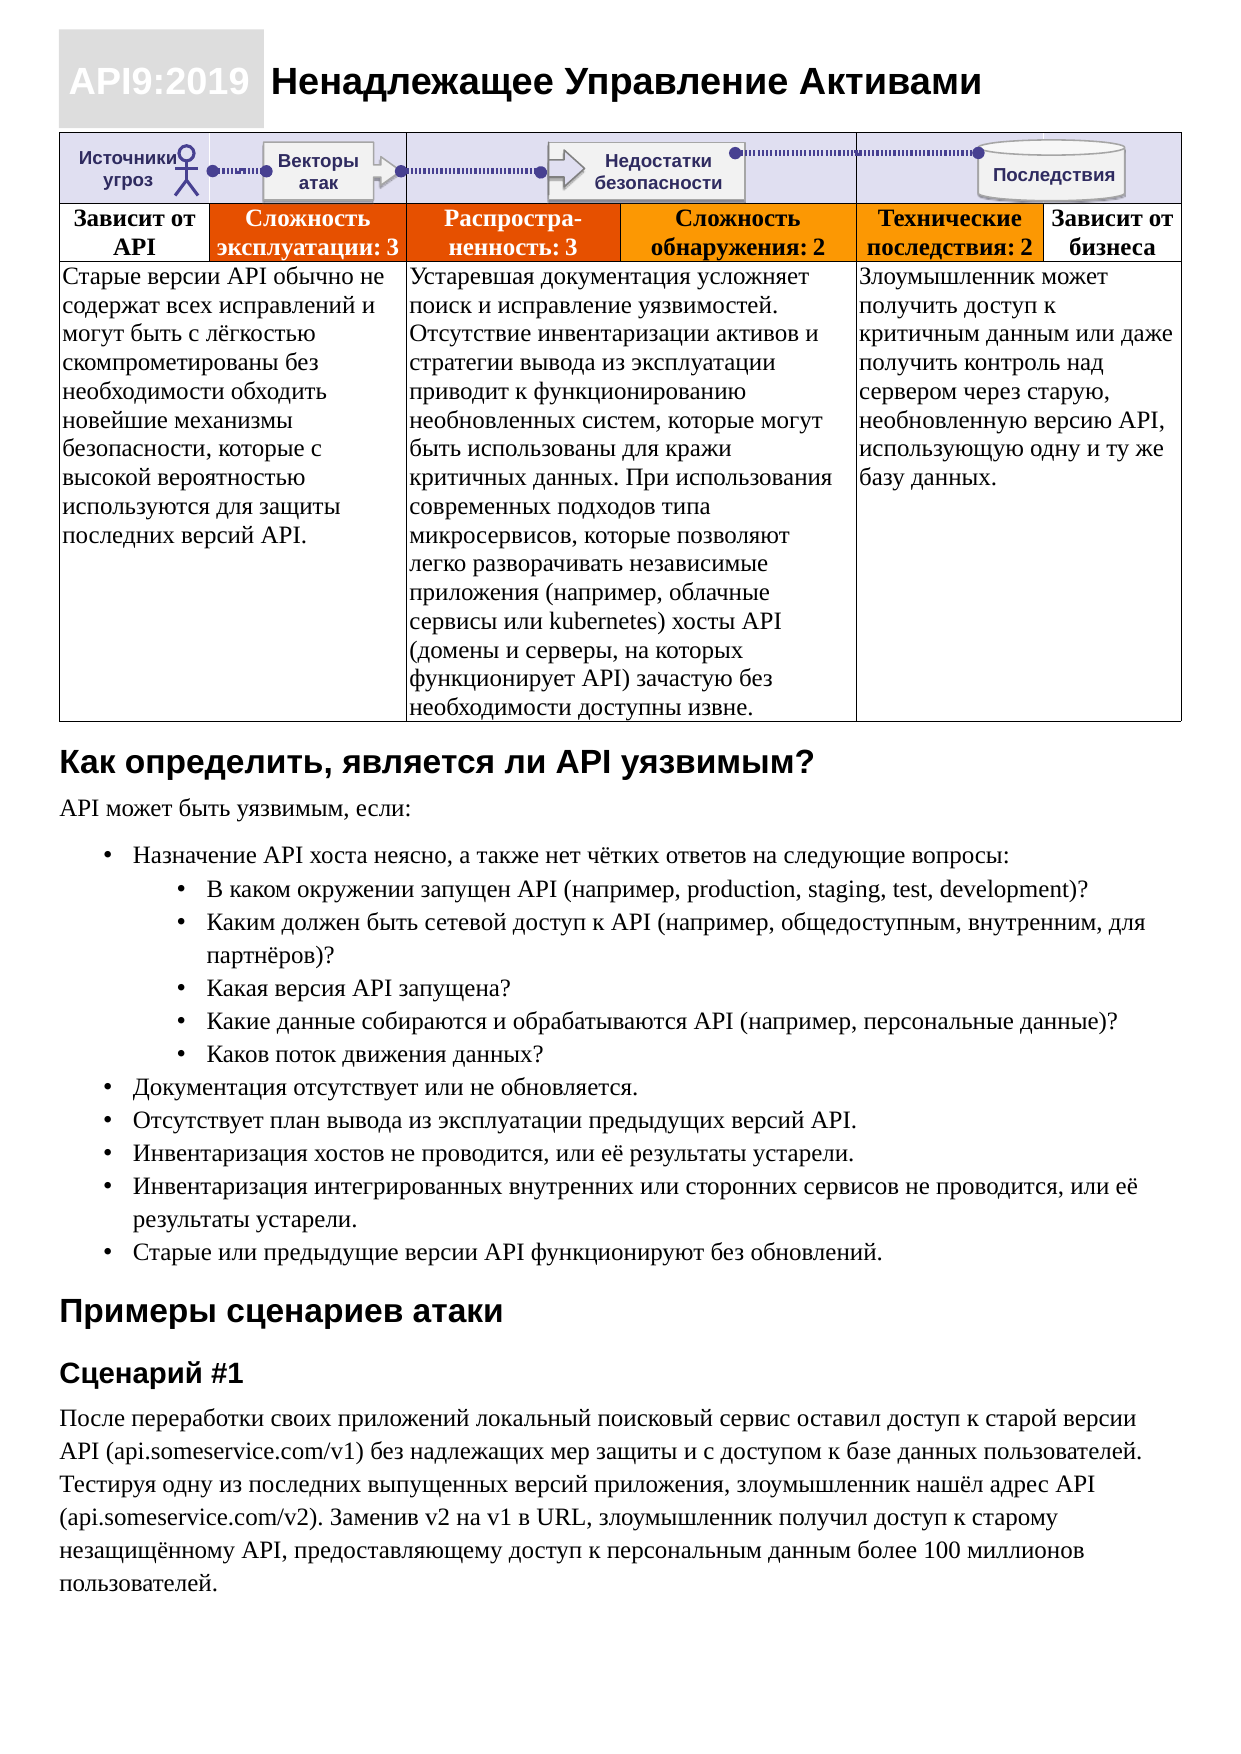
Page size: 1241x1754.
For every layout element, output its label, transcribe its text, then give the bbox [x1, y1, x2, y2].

list Старые или предыдущие версии API функционируют без обновлений. [103, 1237, 1181, 1266]
table_header [407, 133, 620, 203]
table_cell Технические последствия: 2 [857, 204, 1043, 261]
table_header [620, 133, 856, 203]
table_header [210, 133, 406, 203]
list Каким должен быть сетевой доступ к API (например, общедоступным, внутренним, для партнёров)? [177, 907, 1181, 968]
table_cell Распростра-ненность: 3 [407, 204, 620, 261]
list Отсутствует план вывода из эксплуатации предыдущих версий API. [103, 1105, 1181, 1133]
list Назначение API хоста неясно, а также нет чётких ответов на следующие вопросы: [103, 841, 1181, 869]
list Каков поток движения данных? [177, 1039, 1181, 1067]
list Документация отсутствует или не обновляется. [103, 1072, 1181, 1101]
list Какие данные собираются и обрабатываются API (например, персональные данные)? [177, 1006, 1181, 1034]
text API может быть уязвимым, если: [59, 793, 1181, 822]
list В каком окружении запущен API (например, production, staging, test, development)? [177, 874, 1181, 902]
text После переработки своих приложений локальный поисковый сервис оставил доступ к старой версии API (api.someservice.com/v1) без надлежащих мер защиты и с доступом к базе данных пользователей. Тестируя одну из последних выпущенных версий приложения, злоумышленник нашёл адрес API (api.someservice.com/v2). Заменив v2 на v1 в URL, злоумышленник получил доступ к старому незащищённому API, предоставляющему доступ к персональным данным более 100 миллионов пользователей. [59, 1403, 1181, 1597]
table_cell Сложность обнаружения: 2 [621, 204, 856, 261]
table_cell Злоумышленник может получить доступ к критичным данным или даже получить контроль над сервером через старую, необновленную версию API, использующую одну и ту же базу данных. [857, 262, 1181, 721]
table_header [857, 133, 1043, 203]
list Какая версия API запущена? [177, 973, 1181, 1001]
table_cell Зависит от бизнеса [1044, 204, 1181, 261]
table_cell Устаревшая документация усложняет поиск и исправление уязвимостей. Отсутствие инвентаризации активов и стратегии вывода из эксплуатации приводит к функционированию необновленных систем, которые могут быть использованы для кражи критичных данных. При использования современных подходов типа микросервисов, которые позволяют легко разворачивать независимые приложения (например, облачные сервисы или kubernetes) хосты API (домены и серверы, на которых функционирует API) зачастую без необходимости доступны извне. [407, 262, 856, 721]
list Инвентаризация хостов не проводится, или её результаты устарели. [103, 1138, 1181, 1167]
subtitle Примеры сценариев атаки [59, 1291, 1181, 1329]
table_header [1044, 133, 1181, 203]
table_cell Зависит от API [60, 204, 209, 261]
subtitle Сценарий #1 [59, 1356, 1181, 1390]
table_cell Старые версии API обычно не содержат всех исправлений и могут быть с лёгкостью скомпрометированы без необходимости обходить новейшие механизмы безопасности, которые с высокой вероятностью используются для защиты последних версий API. [60, 262, 406, 721]
table_header [60, 133, 209, 203]
list Инвентаризация интегрированных внутренних или сторонних сервисов не проводится, или её результаты устарели. [103, 1171, 1181, 1233]
subtitle Как определить, является ли API уязвимым? [59, 742, 1181, 781]
table_cell Сложность эксплуатации: 3 [210, 204, 406, 261]
table_header [374, 176, 406, 203]
